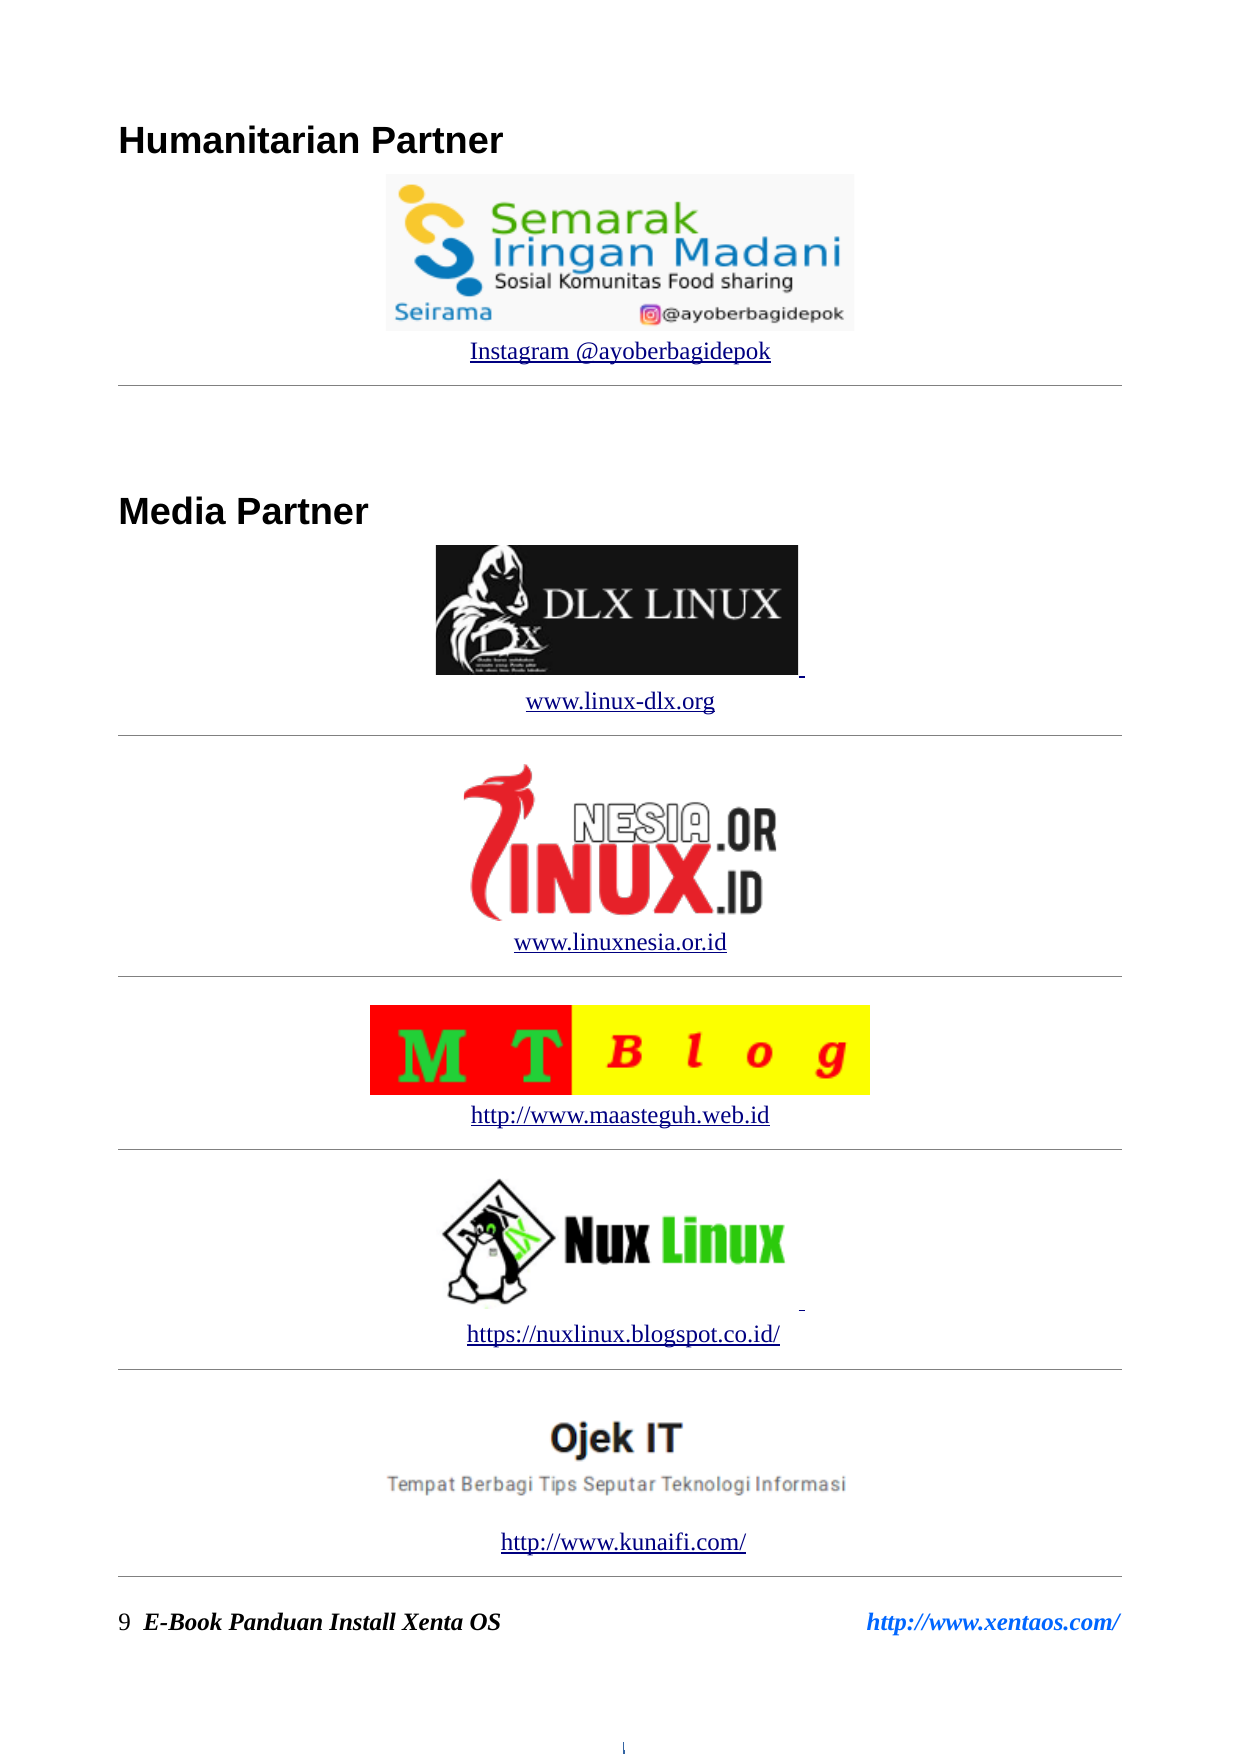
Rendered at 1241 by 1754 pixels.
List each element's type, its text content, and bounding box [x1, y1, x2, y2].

picture [463, 764, 777, 921]
picture [370, 1005, 870, 1095]
text www.linux-dlx.org [118, 686, 1122, 715]
text www.linuxnesia.or.id [118, 927, 1122, 955]
picture [370, 1398, 870, 1522]
picture [435, 545, 799, 675]
subtitle Media Partner [118, 489, 1122, 533]
picture [435, 1178, 799, 1309]
text https://nuxlinux.blogspot.co.id/ [118, 1319, 1122, 1348]
picture [385, 174, 855, 331]
subtitle Humanitarian Partner [118, 118, 1122, 162]
text http://www.maasteguh.web.id [118, 1100, 1122, 1129]
text Instagram @ayoberbagidepok [118, 336, 1122, 365]
text http://www.kunaifi.com/ [118, 1527, 1122, 1556]
